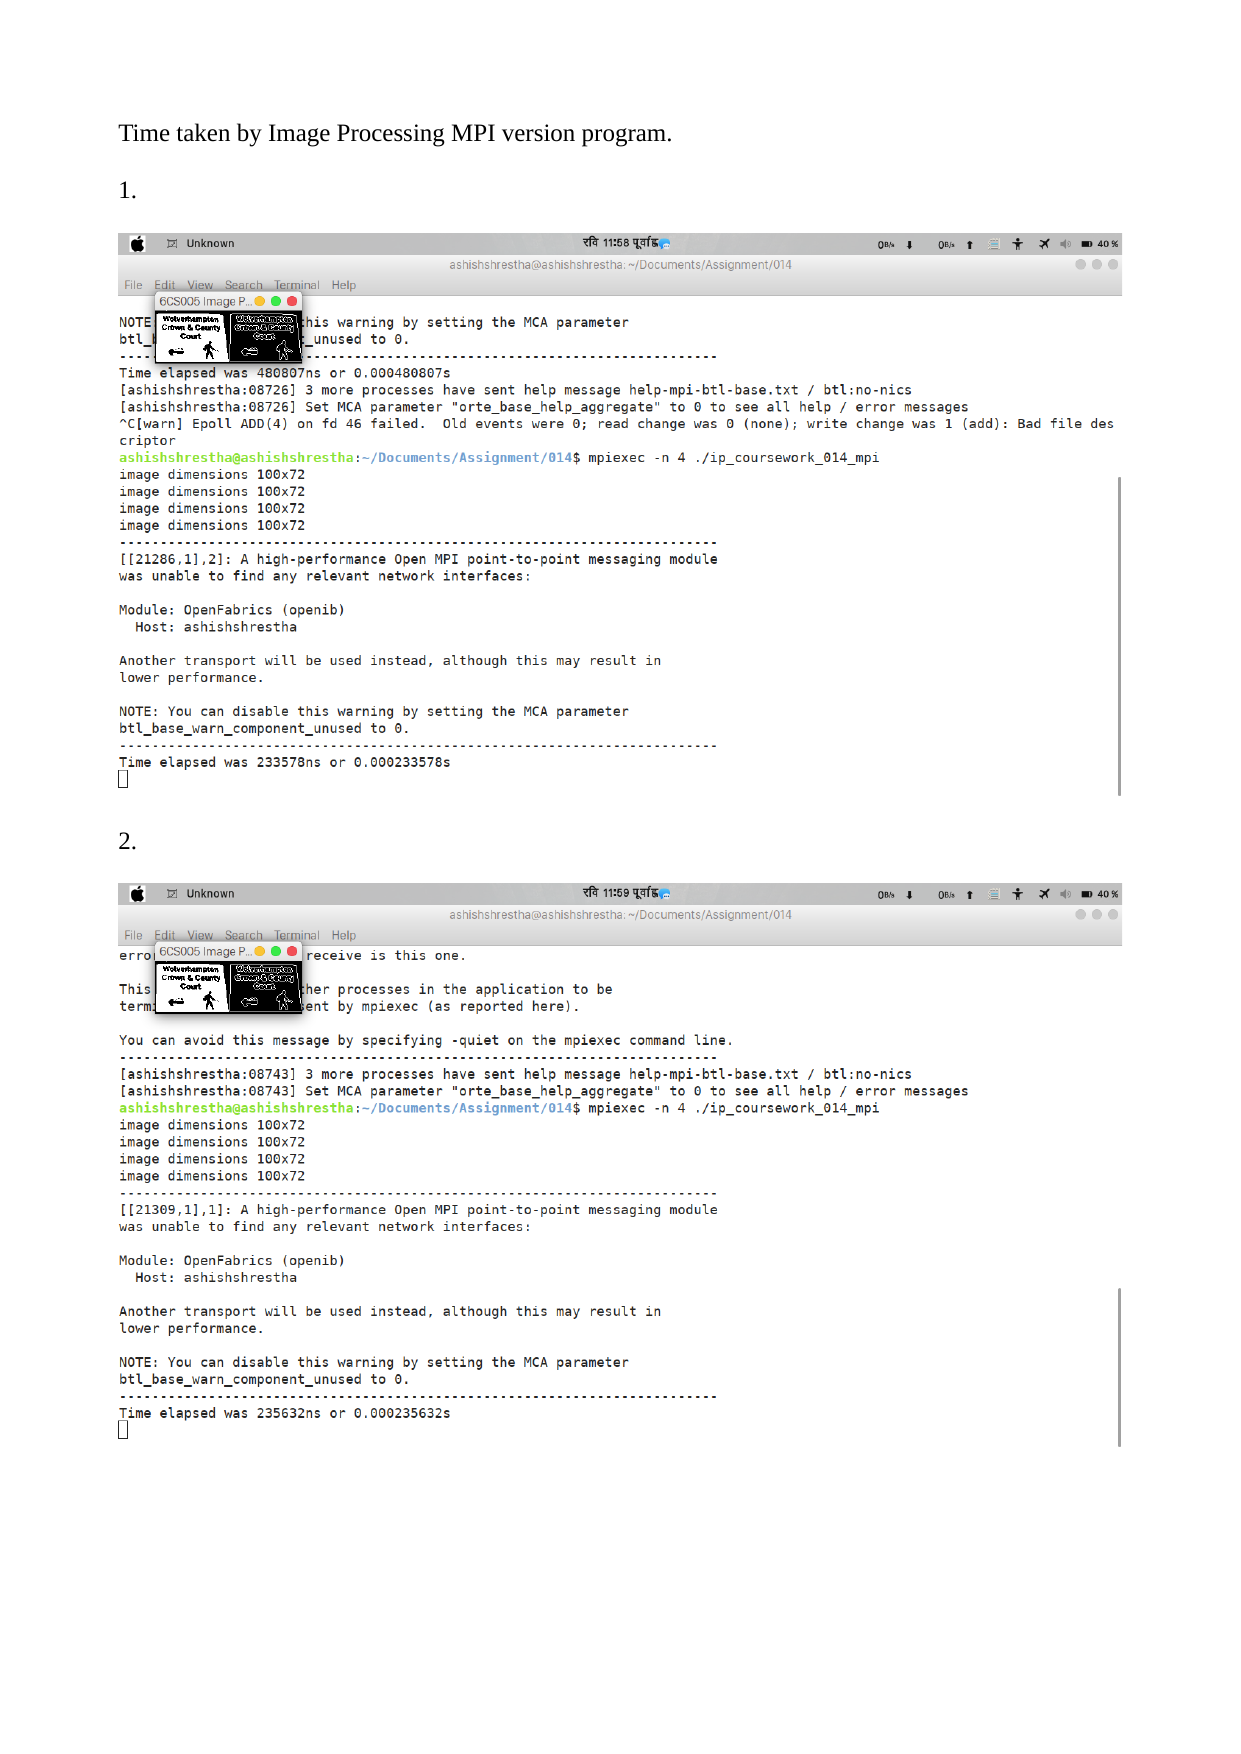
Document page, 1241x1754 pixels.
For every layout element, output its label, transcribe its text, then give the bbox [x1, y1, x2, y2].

picture [118, 883, 1123, 1449]
text Time taken by Image Processing MPI version program. [118, 118, 1122, 147]
text 1. [118, 176, 1122, 204]
picture [118, 233, 1123, 798]
text 2. [118, 826, 1122, 855]
